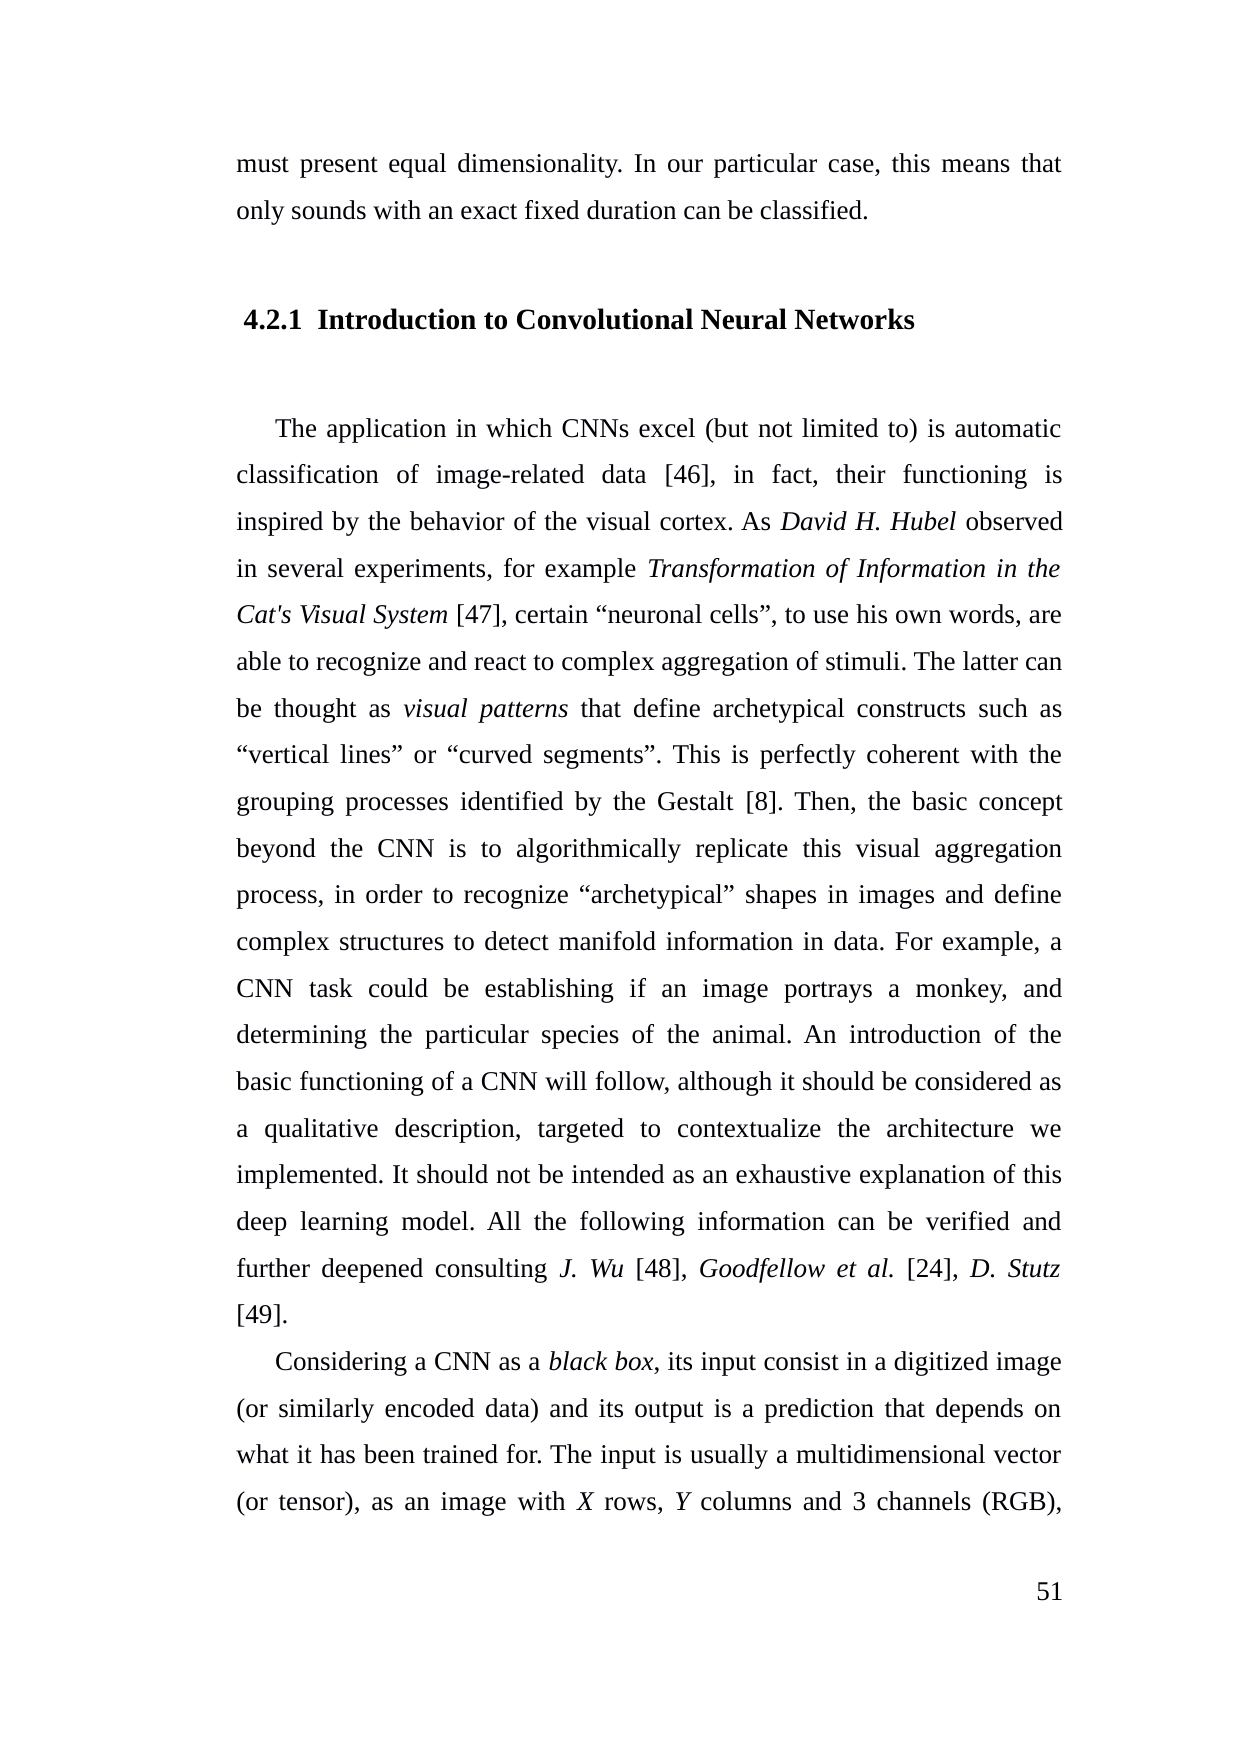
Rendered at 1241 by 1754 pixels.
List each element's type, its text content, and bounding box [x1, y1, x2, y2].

text must present equal dimensionality. In our particular case, this means that only sounds with an exact fixed duration can be classified. [236, 148, 1063, 225]
subtitle Introduction to Convolutional Neural Networks [236, 302, 1063, 336]
text Considering a CNN as a black box, its input consist in a digitized image (or similarly encoded data) and its output is a prediction that depends on what it has been trained for. The input is usually a multidimensional vector (or tensor), as an image with X rows, Y columns and 3 channels (RGB), [236, 1345, 1063, 1516]
text The application in which CNNs excel (but not limited to) is automatic classification of image-related data [46], in fact, their functioning is inspired by the behavior of the visual cortex. As David H. Hubel observed in several experiments, for example Transformation of Information in the Cat's Visual System [47], certain “neuronal cells”, to use his own words, are able to recognize and react to complex aggregation of stimuli. The latter can be thought as visual patterns that define archetypical constructs such as “vertical lines” or “curved segments”. This is perfectly coherent with the grouping processes identified by the Gestalt [8]. Then, the basic concept beyond the CNN is to algorithmically replicate this visual aggregation process, in order to recognize “archetypical” shapes in images and define complex structures to detect manifold information in data. For example, a CNN task could be establishing if an image portrays a monkey, and determining the particular species of the animal. An introduction of the basic functioning of a CNN will follow, although it should be considered as a qualitative description, targeted to contextualize the architecture we implemented. It should not be intended as an exhaustive explanation of this deep learning model. All the following information can be verified and further deepened consulting J. Wu [48], Goodfellow et al. [24], D. Stutz [49]. [236, 412, 1063, 1330]
